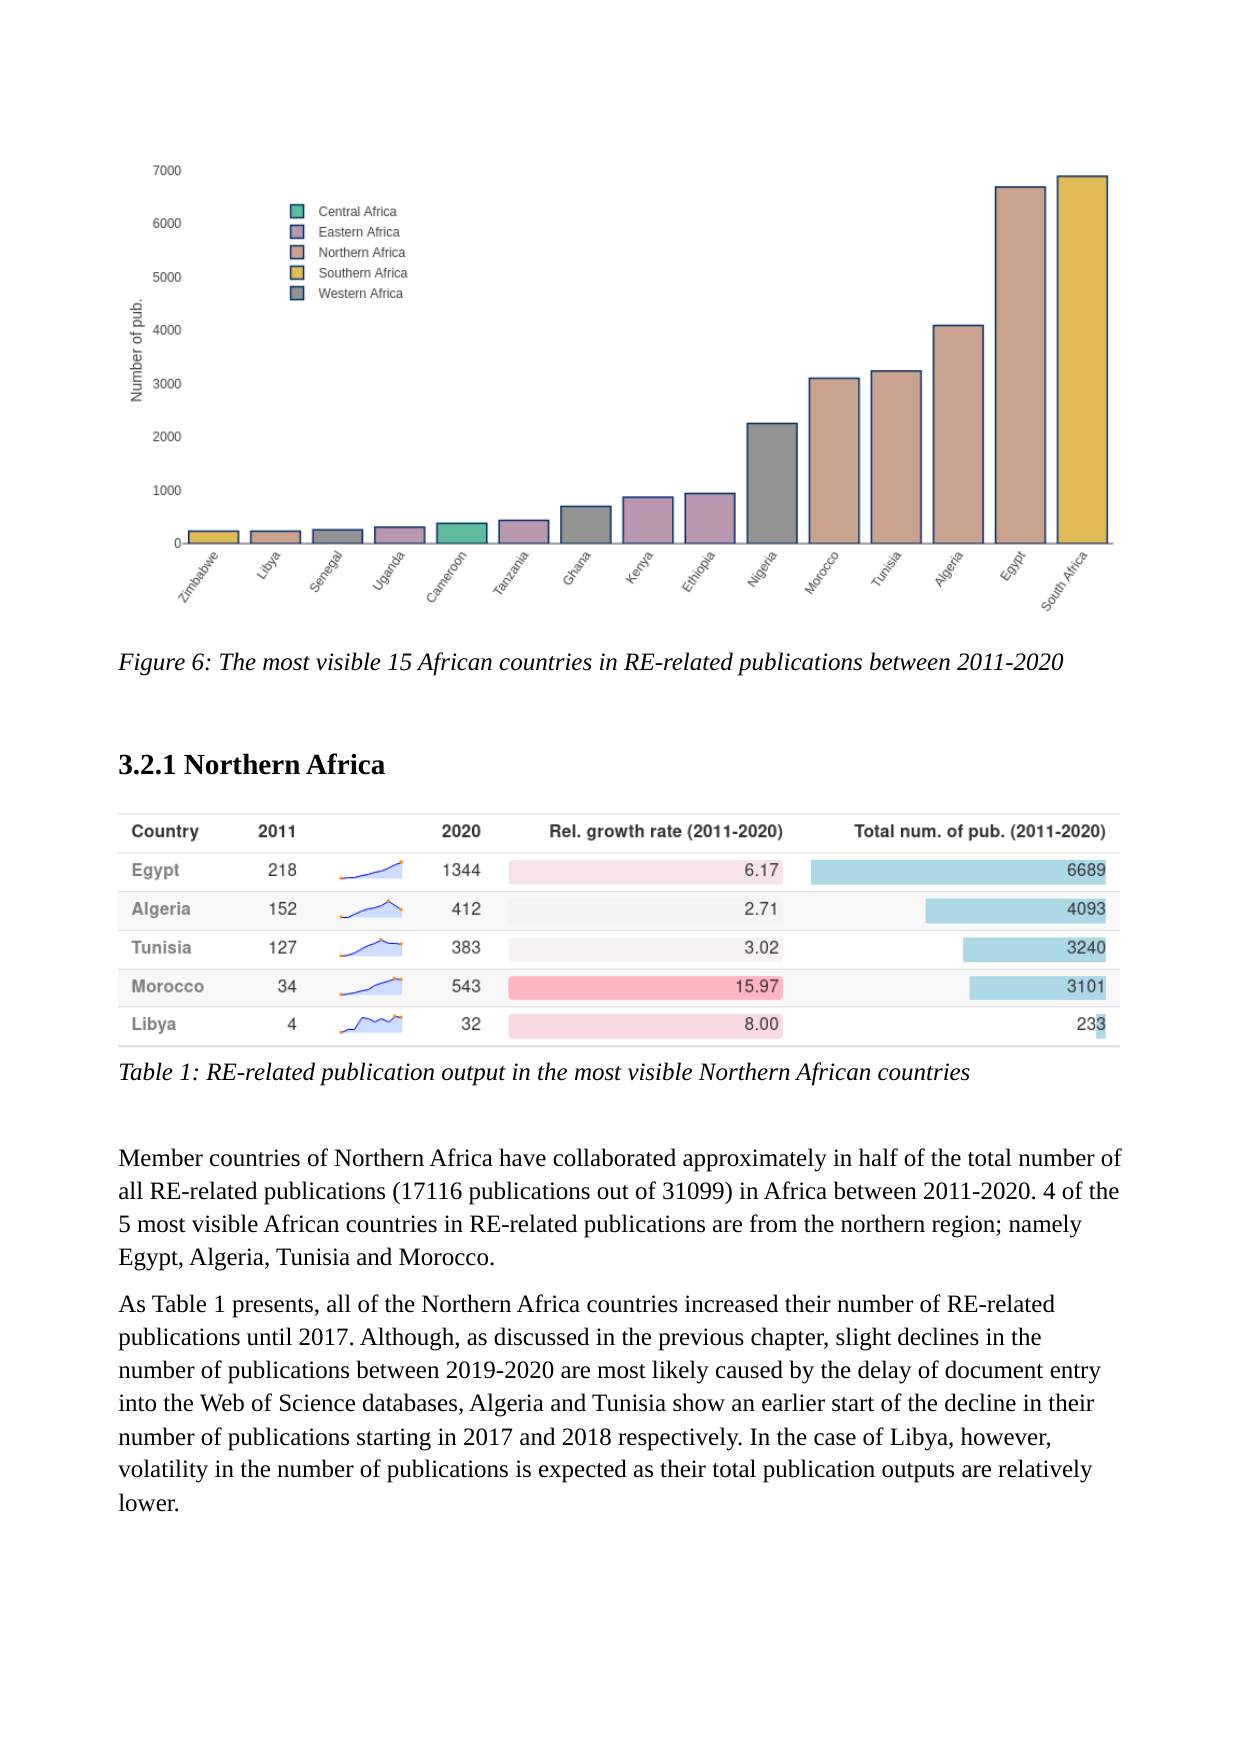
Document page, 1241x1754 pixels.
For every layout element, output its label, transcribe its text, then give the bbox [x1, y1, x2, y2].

text As Table 1 presents, all of the Northern Africa countries increased their number of RE-related publications until 2017. Although, as discussed in the previous chapter, slight declines in the number of publications between 2019-2020 are most likely caused by the delay of document entry into the Web of Science databases, Algeria and Tunisia show an earlier start of the decline in their number of publications starting in 2017 and 2018 respectively. In the case of Libya, however, volatility in the number of publications is expected as their total publication outputs are relatively lower. [118, 1289, 1122, 1516]
picture [118, 806, 1123, 1057]
picture [118, 130, 1123, 647]
text Member countries of Northern Africa have collaborated approximately in half of the total number of all RE-related publications (17116 publications out of 31099) in Africa between 2011-2020. 4 of the 5 most visible African countries in RE-related publications are from the northern region; namely Egypt, Algeria, Tunisia and Morocco. [118, 1143, 1122, 1271]
subtitle 3.2.1 Northern Africa [118, 747, 1122, 781]
text Table 1: RE-related publication output in the most visible Northern African countries [118, 1057, 1122, 1085]
text Figure 6: The most visible 15 African countries in RE-related publications between 2011-2020 [118, 647, 1122, 675]
